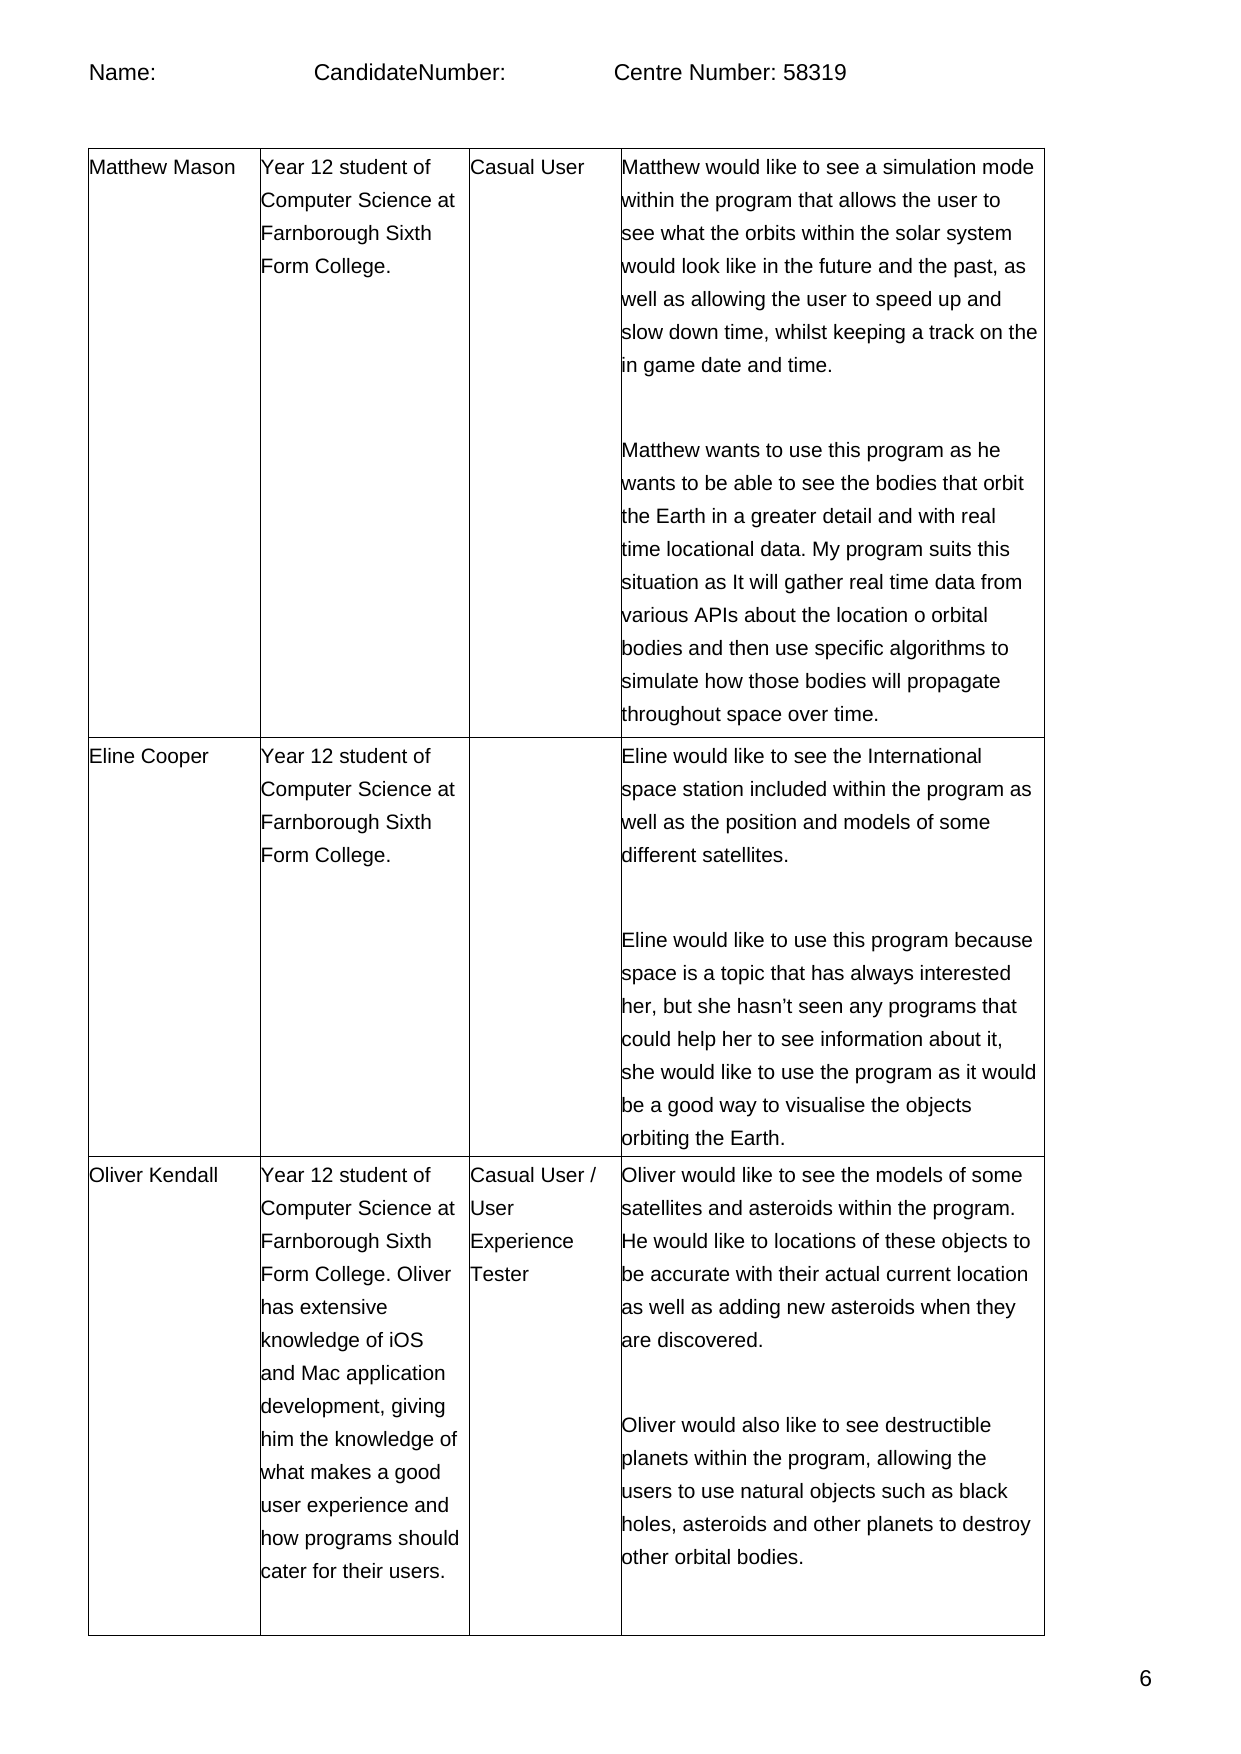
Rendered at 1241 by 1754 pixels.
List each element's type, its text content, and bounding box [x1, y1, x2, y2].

table_cell Year 12 student of Computer Science at Farnborough Sixth Form College. Oliver has extensive knowledge of iOS and Mac application development, giving him the knowledge of what makes a good user experience and how programs should cater for their users. [261, 1157, 469, 1635]
table_cell [470, 738, 621, 1156]
table_cell Matthew Mason [89, 149, 260, 737]
table_cell Eline Cooper [89, 738, 260, 1156]
table_cell Year 12 student of Computer Science at Farnborough Sixth Form College. [261, 149, 469, 737]
table_cell Eline would like to see the International space station included within the program as well as the position and models of some different satellites. Eline would like to use this program because space is a topic that has always interested her, but she hasn’t seen any programs that could help her to see information about it, she would like to use the program as it would be a good way to visualise the objects orbiting the Earth. [622, 738, 1044, 1156]
table_cell Casual User / User Experience Tester [470, 1157, 621, 1635]
table_cell Oliver would like to see the models of some satellites and asteroids within the program. He would like to locations of these objects to be accurate with their actual current location as well as adding new asteroids when they are discovered. Oliver would also like to see destructible planets within the program, allowing the users to use natural objects such as black holes, asteroids and other planets to destroy other orbital bodies. [622, 1157, 1044, 1635]
table_cell Oliver Kendall [89, 1157, 260, 1635]
table_cell Casual User [470, 149, 621, 737]
table_cell Matthew would like to see a simulation mode within the program that allows the user to see what the orbits within the solar system would look like in the future and the past, as well as allowing the user to speed up and slow down time, whilst keeping a track on the in game date and time. Matthew wants to use this program as he wants to be able to see the bodies that orbit the Earth in a greater detail and with real time locational data. My program suits this situation as It will gather real time data from various APIs about the location o orbital bodies and then use specific algorithms to simulate how those bodies will propagate throughout space over time. [622, 149, 1044, 737]
table_cell Year 12 student of Computer Science at Farnborough Sixth Form College. [261, 738, 469, 1156]
